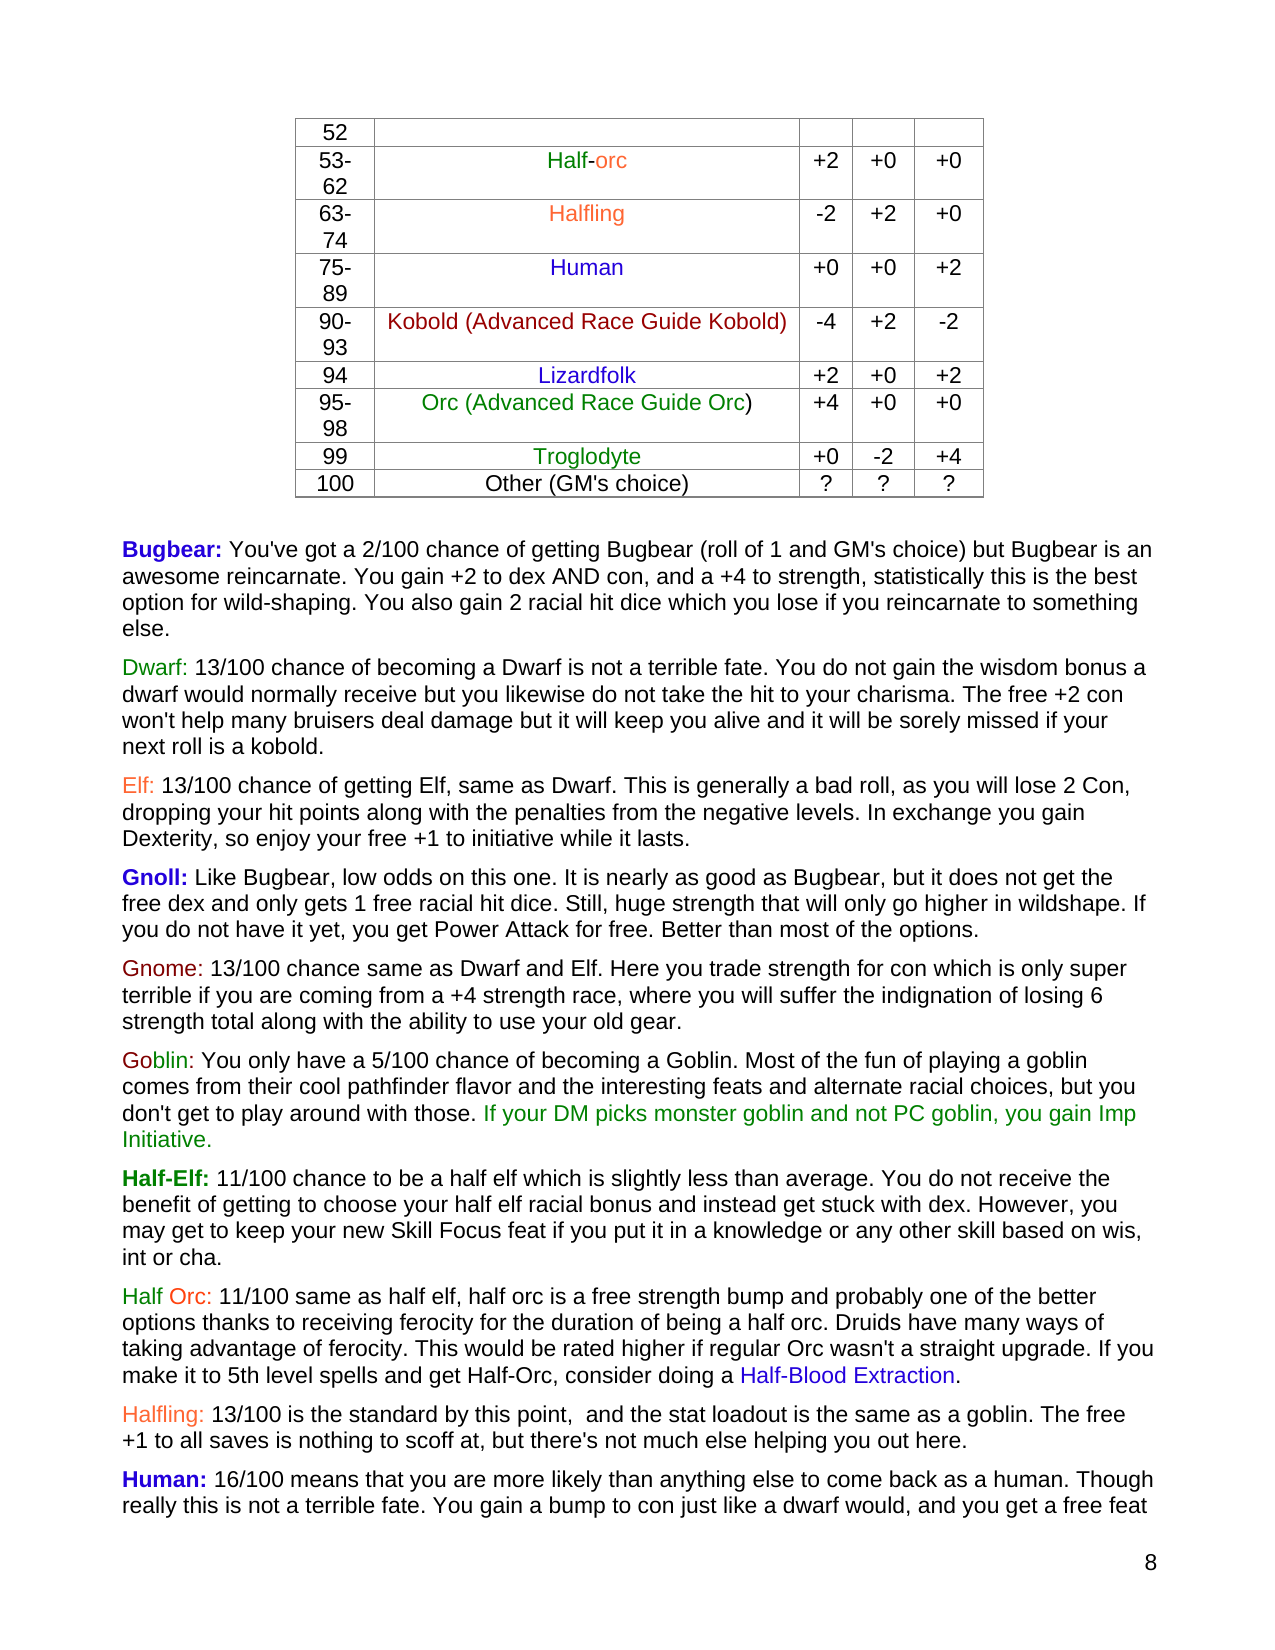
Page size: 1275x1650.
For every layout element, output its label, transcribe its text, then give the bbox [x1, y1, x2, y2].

text Elf: 13/100 chance of getting Elf, same as Dwarf. This is generally a bad roll, as you will lose 2 Con, dropping your hit points along with the penalties from the negative levels. In exchange you gain Dexterity, so enjoy your free +1 to initiative while it lasts. [122, 772, 1157, 851]
table_cell +2 [853, 308, 914, 361]
table_cell +0 [853, 147, 914, 199]
table_cell +0 [915, 200, 983, 253]
table_cell 52 [296, 119, 374, 146]
table_cell 90-93 [296, 308, 374, 361]
table_cell ? [800, 470, 852, 496]
table_cell -2 [800, 200, 852, 253]
table_cell Kobold (Advanced Race Guide Kobold) [375, 308, 799, 361]
text Halfling: 13/100 is the standard by this point, and the stat loadout is the same as a goblin. The free +1 to all saves is nothing to scoff at, but there's not much else helping you out here. [122, 1401, 1157, 1453]
table_cell [375, 119, 799, 146]
table_cell Troglodyte [375, 443, 799, 469]
table_cell +4 [800, 389, 852, 442]
table_cell [800, 119, 852, 146]
table_cell +0 [853, 389, 914, 442]
text Dwarf: 13/100 chance of becoming a Dwarf is not a terrible fate. You do not gain the wisdom bonus a dwarf would normally receive but you likewise do not take the hit to your charisma. The free +2 con won't help many bruisers deal damage but it will keep you alive and it will be sorely missed if your next roll is a kobold. [122, 654, 1157, 760]
table_cell +0 [853, 362, 914, 388]
table_cell 94 [296, 362, 374, 388]
table_cell -4 [800, 308, 852, 361]
table_cell +2 [800, 147, 852, 199]
table_cell +2 [915, 362, 983, 388]
table_cell Halfling [375, 200, 799, 253]
table_cell 95-98 [296, 389, 374, 442]
table_cell [853, 119, 914, 146]
table_cell 75-89 [296, 254, 374, 307]
text Half Orc: 11/100 same as half elf, half orc is a free strength bump and probably one of the better options thanks to receiving ferocity for the duration of being a half orc. Druids have many ways of taking advantage of ferocity. This would be rated higher if regular Orc wasn't a straight upgrade. If you make it to 5th level spells and get Half-Orc, consider doing a Half-Blood Extraction. [122, 1283, 1157, 1388]
table_cell +2 [853, 200, 914, 253]
table_cell +0 [915, 147, 983, 199]
table_cell ? [853, 470, 914, 496]
text Goblin: You only have a 5/100 chance of becoming a Goblin. Most of the fun of playing a goblin comes from their cool pathfinder flavor and the interesting feats and alternate racial choices, but you don't get to play around with those. If your DM picks monster goblin and not PC goblin, you gain Imp Initiative. [122, 1047, 1157, 1152]
table_cell 63-74 [296, 200, 374, 253]
table_cell 99 [296, 443, 374, 469]
table_cell +2 [915, 254, 983, 307]
table_cell Other (GM's choice) [375, 470, 799, 496]
table_cell +4 [915, 443, 983, 469]
table_cell +0 [915, 389, 983, 442]
table_cell +0 [800, 254, 852, 307]
table_cell ? [915, 470, 983, 496]
text Bugbear: You've got a 2/100 chance of getting Bugbear (roll of 1 and GM's choice) but Bugbear is an awesome reincarnate. You gain +2 to dex AND con, and a +4 to strength, statistically this is the best option for wild-shaping. You also gain 2 racial hit dice which you lose if you reincarnate to something else. [122, 536, 1157, 642]
table_cell Orc (Advanced Race Guide Orc) [375, 389, 799, 442]
table_cell -2 [853, 443, 914, 469]
text Gnoll: Like Bugbear, low odds on this one. It is nearly as good as Bugbear, but it does not get the free dex and only gets 1 free racial hit dice. Still, huge strength that will only go higher in wildshape. If you do not have it yet, you get Power Attack for free. Better than most of the options. [122, 864, 1157, 943]
table_cell [915, 119, 983, 146]
table_cell 100 [296, 470, 374, 496]
table_cell 53-62 [296, 147, 374, 199]
text Gnome: 13/100 chance same as Dwarf and Elf. Here you trade strength for con which is only super terrible if you are coming from a +4 strength race, where you will suffer the indignation of losing 6 strength total along with the ability to use your old gear. [122, 955, 1157, 1034]
table_cell +0 [853, 254, 914, 307]
table_cell +0 [800, 443, 852, 469]
table_cell Half-orc [375, 147, 799, 199]
text Human: 16/100 means that you are more likely than anything else to come back as a human. Though really this is not a terrible fate. You gain a bump to con just like a dwarf would, and you get a free feat [122, 1466, 1157, 1518]
text Half-Elf: 11/100 chance to be a half elf which is slightly less than average. You do not receive the benefit of getting to choose your half elf racial bonus and instead get stuck with dex. However, you may get to keep your new Skill Focus feat if you put it in a knowledge or any other skill based on wis, int or cha. [122, 1165, 1157, 1270]
table_cell -2 [915, 308, 983, 361]
table_cell Lizardfolk [375, 362, 799, 388]
table_cell +2 [800, 362, 852, 388]
table_cell Human [375, 254, 799, 307]
